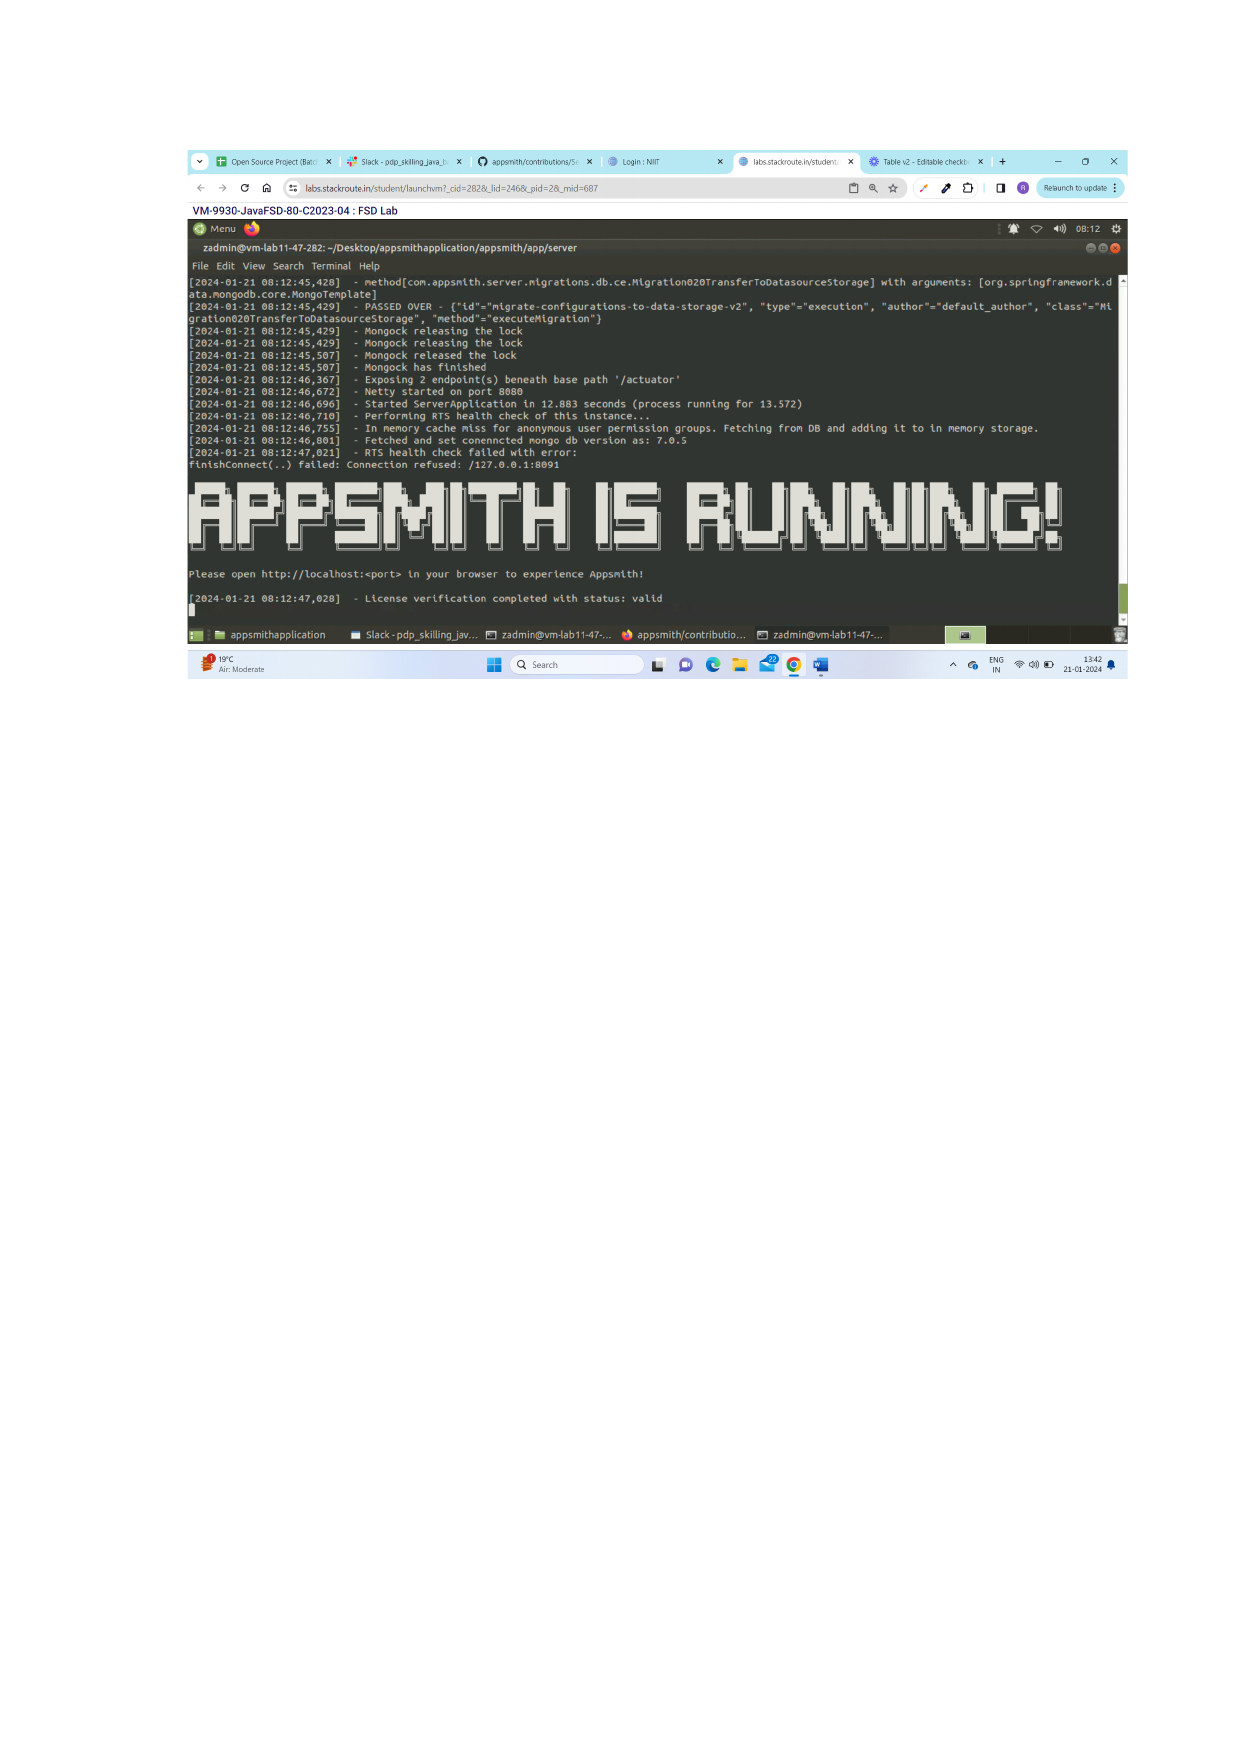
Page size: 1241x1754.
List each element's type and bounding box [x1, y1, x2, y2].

picture [187, 150, 1128, 679]
